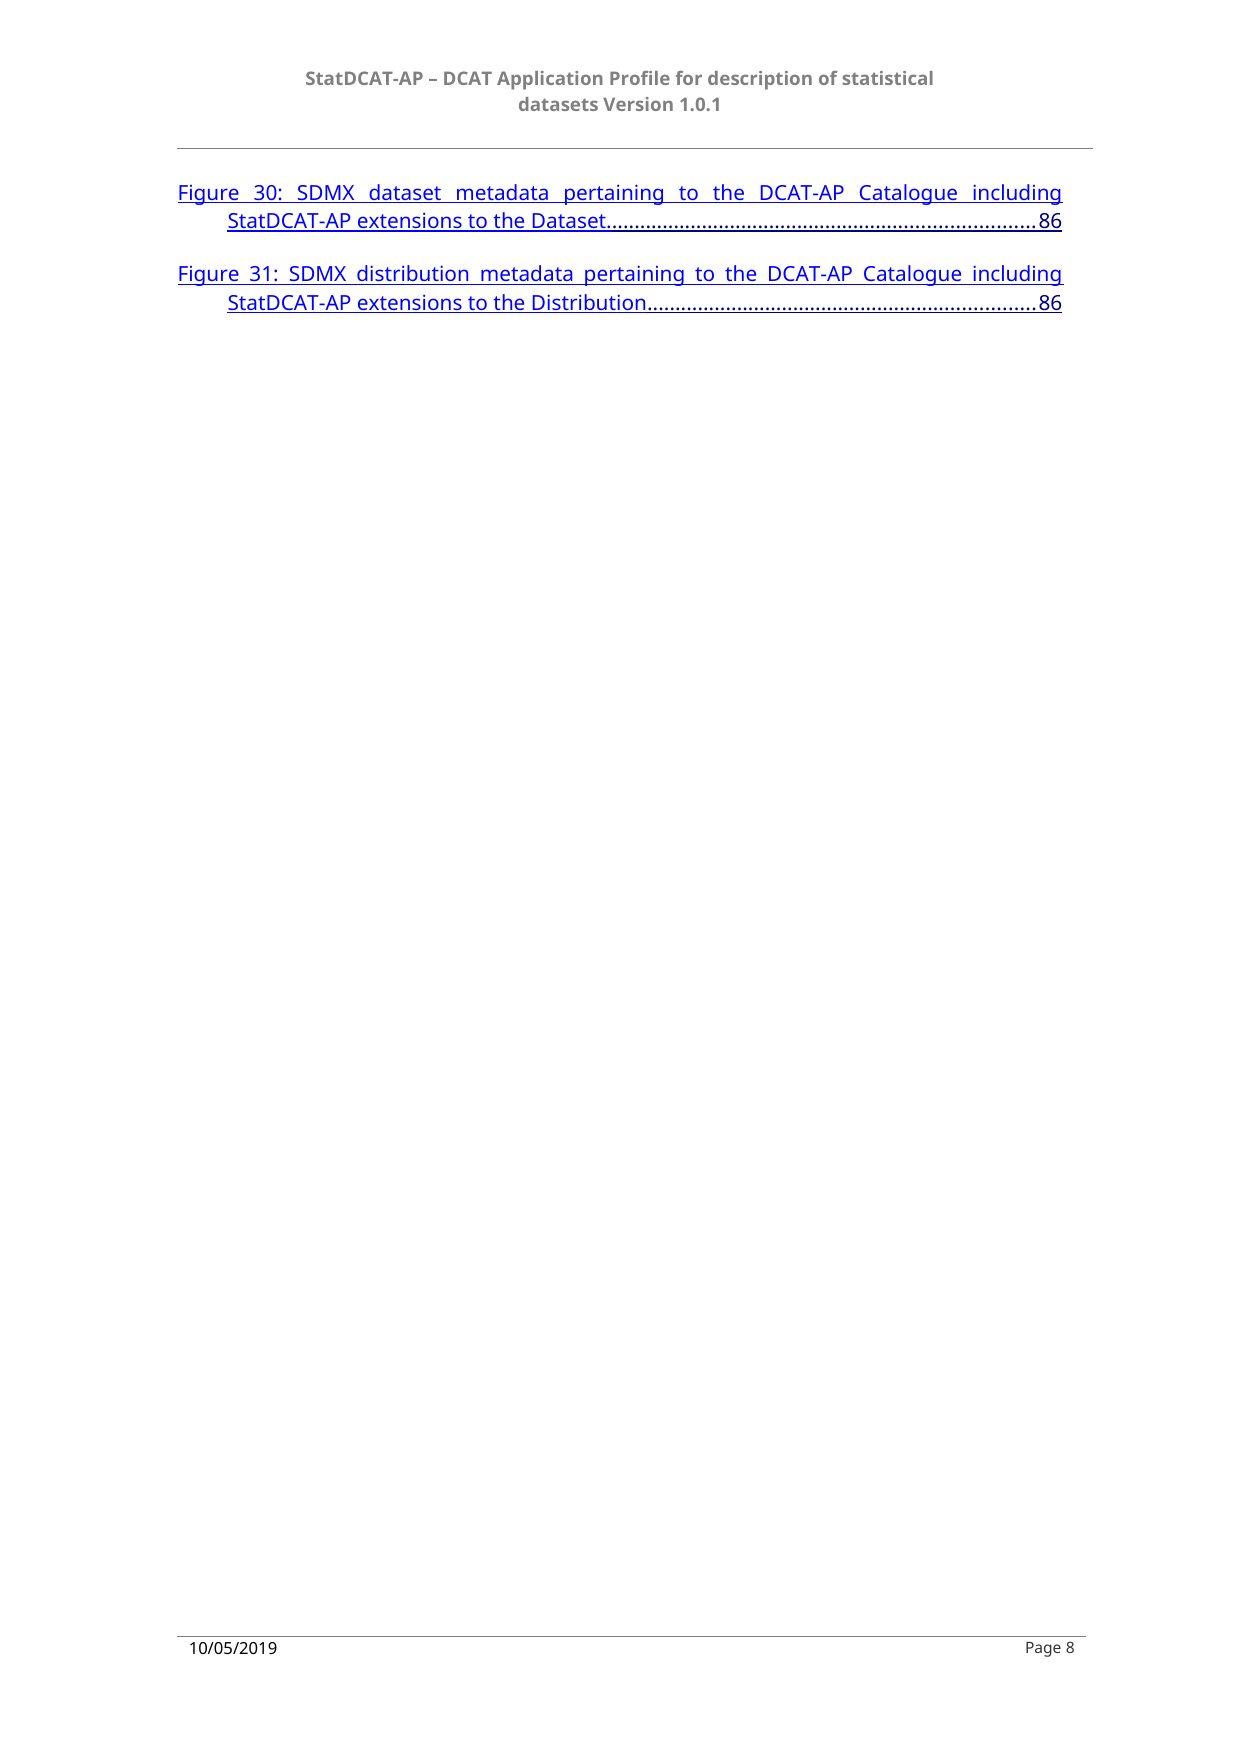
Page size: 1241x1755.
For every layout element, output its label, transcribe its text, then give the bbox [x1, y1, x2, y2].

text Figure 31: SDMX distribution metadata pertaining to the DCAT-AP Catalogue including StatDCAT-AP extensions to the Distribution 86 [177, 285, 1063, 316]
text Figure 30: SDMX dataset metadata pertaining to the DCAT-AP Catalogue including StatDCAT-AP extensions to the Dataset. 86 [177, 178, 1063, 202]
text Figure 31: SDMX distribution metadata pertaining to the DCAT-AP Catalogue including StatDCAT-AP extensions to the Distribution 86 [177, 259, 1063, 284]
text Figure 30: SDMX dataset metadata pertaining to the DCAT-AP Catalogue including StatDCAT-AP extensions to the Dataset. 86 [177, 203, 1063, 234]
